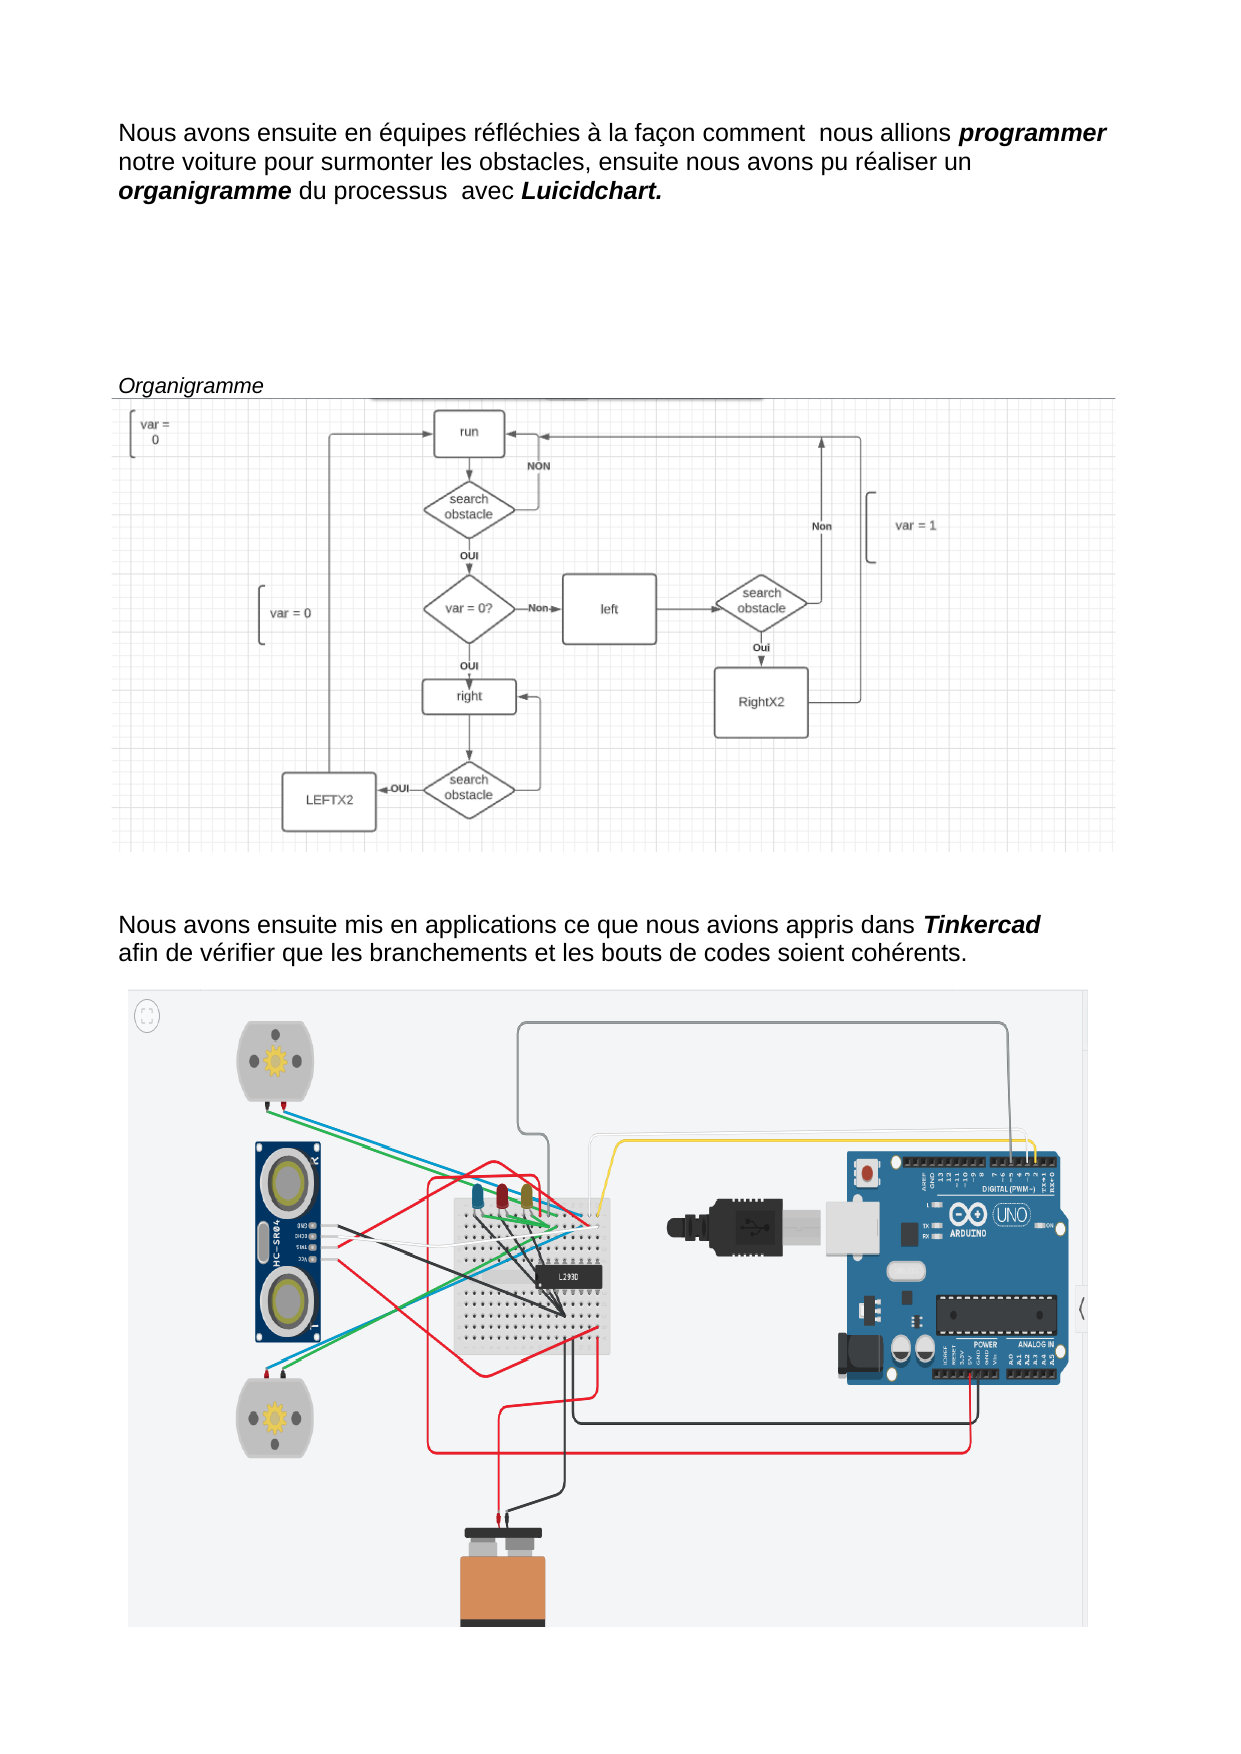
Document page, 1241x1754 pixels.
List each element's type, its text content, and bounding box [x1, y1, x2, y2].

text afin de vérifier que les branchements et les bouts de codes soient cohérents. [118, 938, 1122, 967]
text Nous avons ensuite mis en applications ce que nous avions appris dans Tinkercad [118, 909, 1122, 938]
text Organigramme [118, 373, 1122, 398]
picture [111, 398, 1116, 852]
picture [128, 989, 1088, 1627]
text Nous avons ensuite en équipes réfléchies à la façon comment nous allions programmer notre voiture pour surmonter les obstacles, ensuite nous avons pu réaliser un organigramme du processus avec Luicidchart. [118, 118, 1122, 204]
